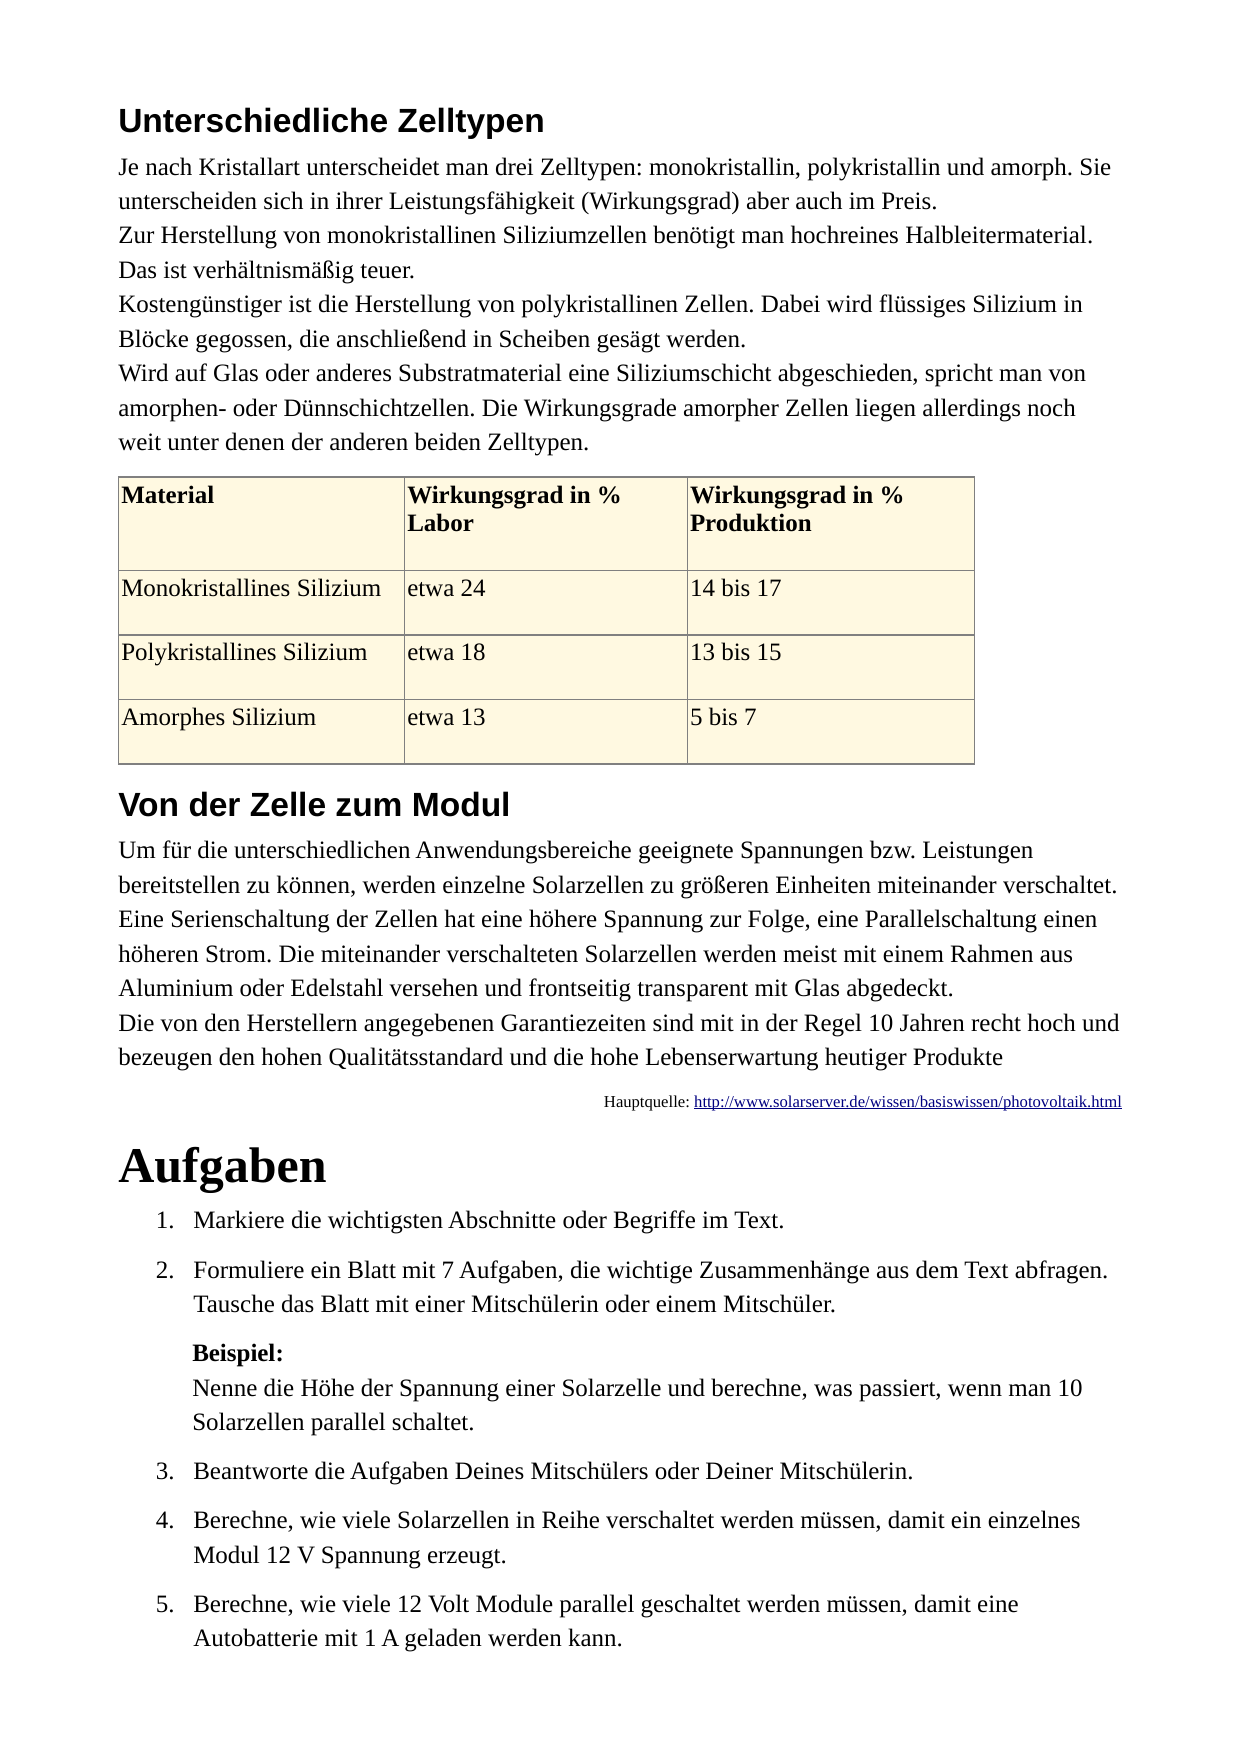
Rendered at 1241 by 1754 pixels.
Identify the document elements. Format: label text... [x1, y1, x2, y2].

list Formuliere ein Blatt mit 7 Aufgaben, die wichtige Zusammenhänge aus dem Text abfragen. Tausche das Blatt mit einer Mitschülerin oder einem Mitschüler. [156, 1255, 1122, 1318]
table_cell Polykristallines Silizium [119, 636, 404, 699]
table_cell etwa 18 [405, 636, 687, 699]
table_cell 14 bis 17 [688, 571, 974, 634]
table_cell 13 bis 15 [688, 636, 974, 699]
text Hauptquelle: http://www.solarserver.de/wissen/basiswissen/photovoltaik.html [118, 1091, 1122, 1111]
text Je nach Kristallart unterscheidet man drei Zelltypen: monokristallin, polykristallin und amorph. Sie unterscheiden sich in ihrer Leistungsfähigkeit (Wirkungsgrad) aber auch im Preis. Zur Herstellung von monokristallinen Siliziumzellen benötigt man hochreines Halbleitermaterial. Das ist verhältnismäßig teuer. Kostengünstiger ist die Herstellung von polykristallinen Zellen. Dabei wird flüssiges Silizium in Blöcke gegossen, die anschließend in Scheiben gesägt werden. Wird auf Glas oder anderes Substratmaterial eine Siliziumschicht abgeschieden, spricht man von amorphen- oder Dünnschichtzellen. Die Wirkungsgrade amorpher Zellen liegen allerdings noch weit unter denen der anderen beiden Zelltypen. [118, 152, 1122, 456]
table_header Wirkungsgrad in % Produktion [688, 478, 974, 570]
table_header Wirkungsgrad in % Labor [405, 478, 687, 570]
list Beantworte die Aufgaben Deines Mitschülers oder Deiner Mitschülerin. [156, 1456, 1122, 1485]
subtitle Aufgaben [118, 1136, 1122, 1193]
subtitle Unterschiedliche Zelltypen [118, 100, 1122, 139]
table_cell etwa 24 [405, 571, 687, 634]
table_cell etwa 13 [405, 700, 687, 763]
table_header Material [119, 478, 404, 570]
text Um für die unterschiedlichen Anwendungsbereiche geeignete Spannungen bzw. Leistungen bereitstellen zu können, werden einzelne Solarzellen zu größeren Einheiten miteinander verschaltet. Eine Serienschaltung der Zellen hat eine höhere Spannung zur Folge, eine Parallelschaltung einen höheren Strom. Die miteinander verschalteten Solarzellen werden meist mit einem Rahmen aus Aluminium oder Edelstahl versehen und frontseitig transparent mit Glas abgedeckt. Die von den Herstellern angegebenen Garantiezeiten sind mit in der Regel 10 Jahren recht hoch und bezeugen den hohen Qualitätsstandard und die hohe Lebenserwartung heutiger Produkte [118, 836, 1122, 1071]
list Berechne, wie viele Solarzellen in Reihe verschaltet werden müssen, damit ein einzelnes Modul 12 V Spannung erzeugt. [156, 1505, 1122, 1568]
list Markiere die wichtigsten Abschnitte oder Begriffe im Text. [156, 1206, 1122, 1234]
table_cell Monokristallines Silizium [119, 571, 404, 634]
table_cell Amorphes Silizium [119, 700, 404, 763]
text Beispiel: Nenne die Höhe der Spannung einer Solarzelle und berechne, was passiert, wenn man 10 Solarzellen parallel schaltet. [192, 1338, 1122, 1436]
subtitle Von der Zelle zum Modul [118, 784, 1122, 823]
list Berechne, wie viele 12 Volt Module parallel geschaltet werden müssen, damit eine Autobatterie mit 1 A geladen werden kann. [156, 1589, 1122, 1652]
table_cell 5 bis 7 [688, 700, 974, 763]
